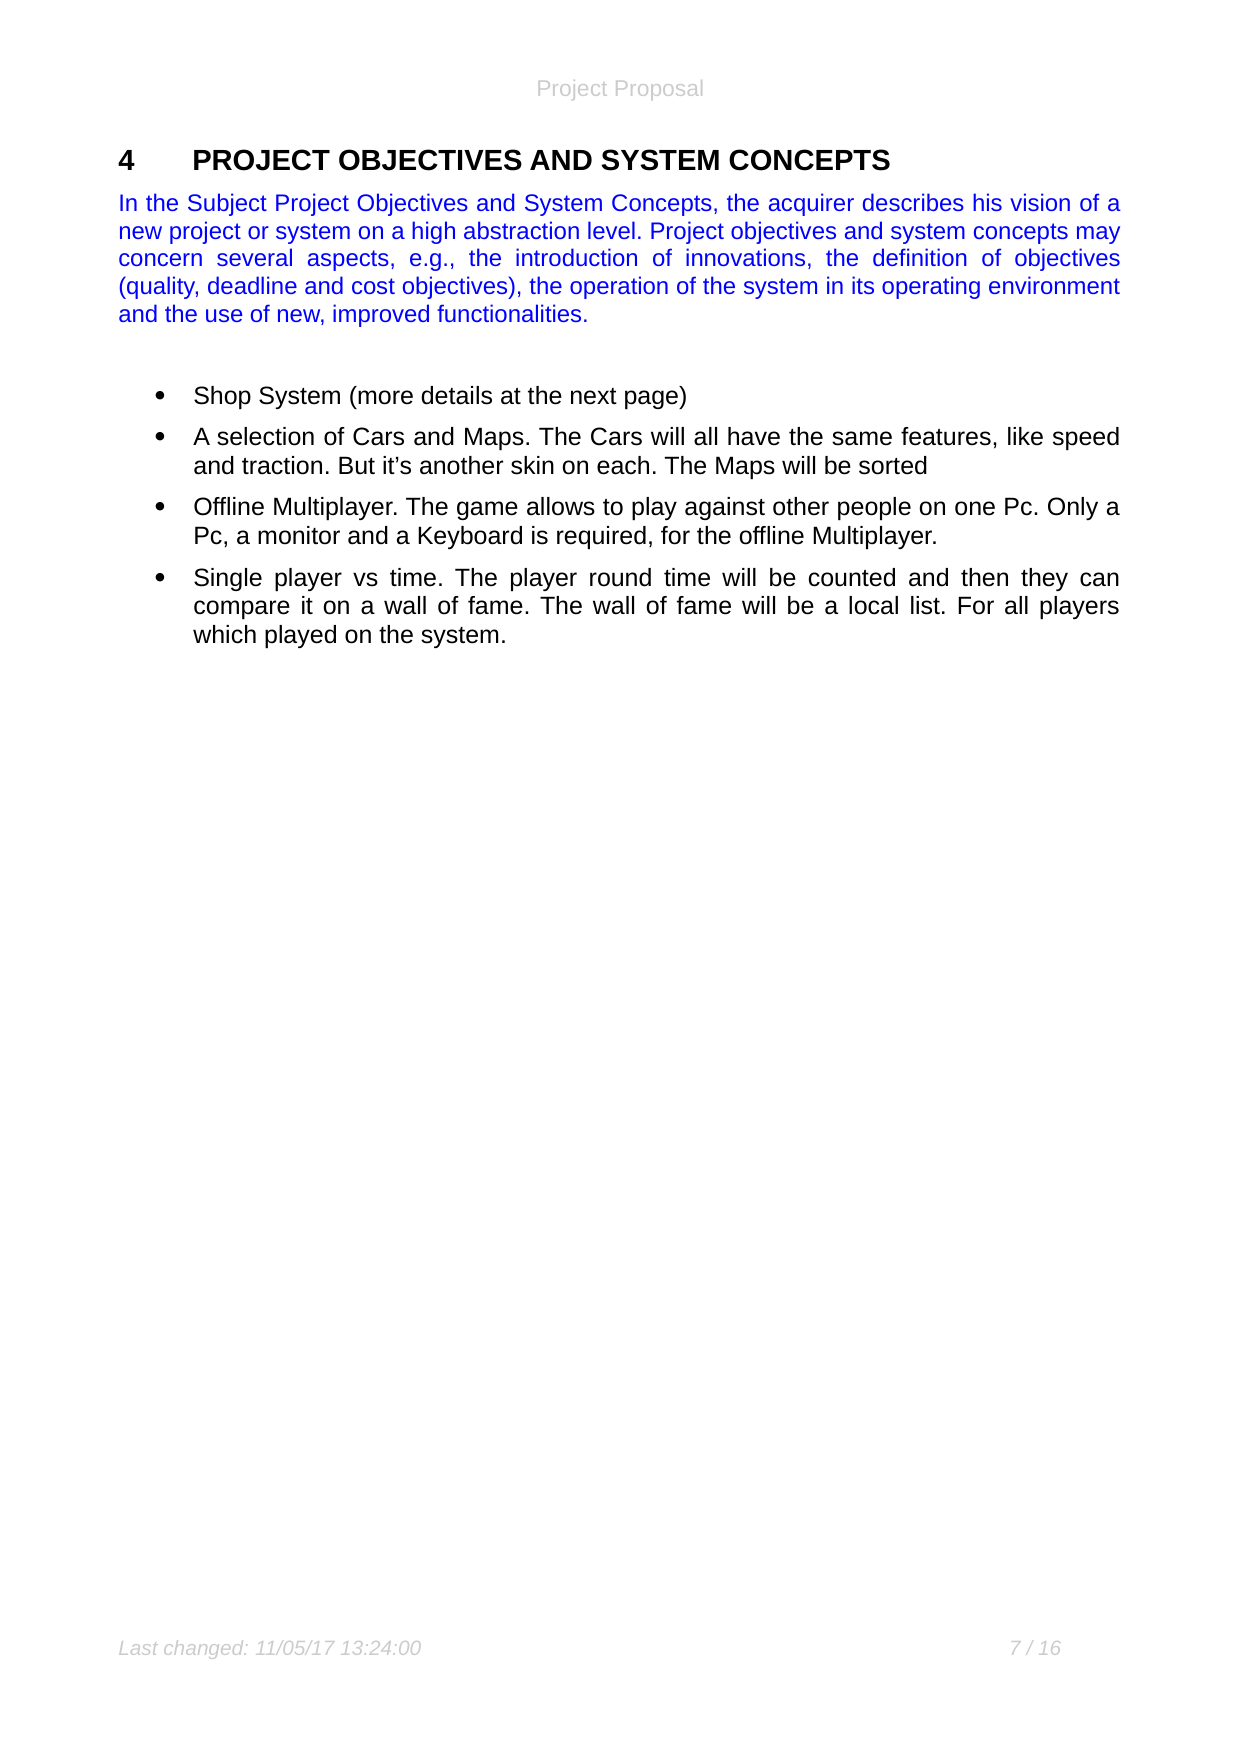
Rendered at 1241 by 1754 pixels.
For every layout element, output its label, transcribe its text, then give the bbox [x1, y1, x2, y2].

list A selection of Cars and Maps. The Cars will all have the same features, like speed and traction. But it’s another skin on each. The Maps will be sorted [156, 422, 1122, 480]
subtitle Project Objectives and System Concepts [118, 143, 1122, 177]
list Single player vs time. The player round time will be counted and then they can compare it on a wall of fame. The wall of fame will be a local list. For all players which played on the system. [156, 562, 1122, 649]
text In the Subject Project Objectives and System Concepts, the acquirer describes his vision of a new project or system on a high abstraction level. Project objectives and system concepts may concern several aspects, e.g., the introduction of innovations, the definition of objectives (quality, deadline and cost objectives), the operation of the system in its operating environment and the use of new, improved functionalities. [118, 189, 1122, 327]
list Offline Multiplayer. The game allows to play against other people on one Pc. Only a Pc, a monitor and a Keyboard is required, for the offline Multiplayer. [156, 492, 1122, 550]
list Shop System (more details at the next page) [156, 381, 1122, 410]
